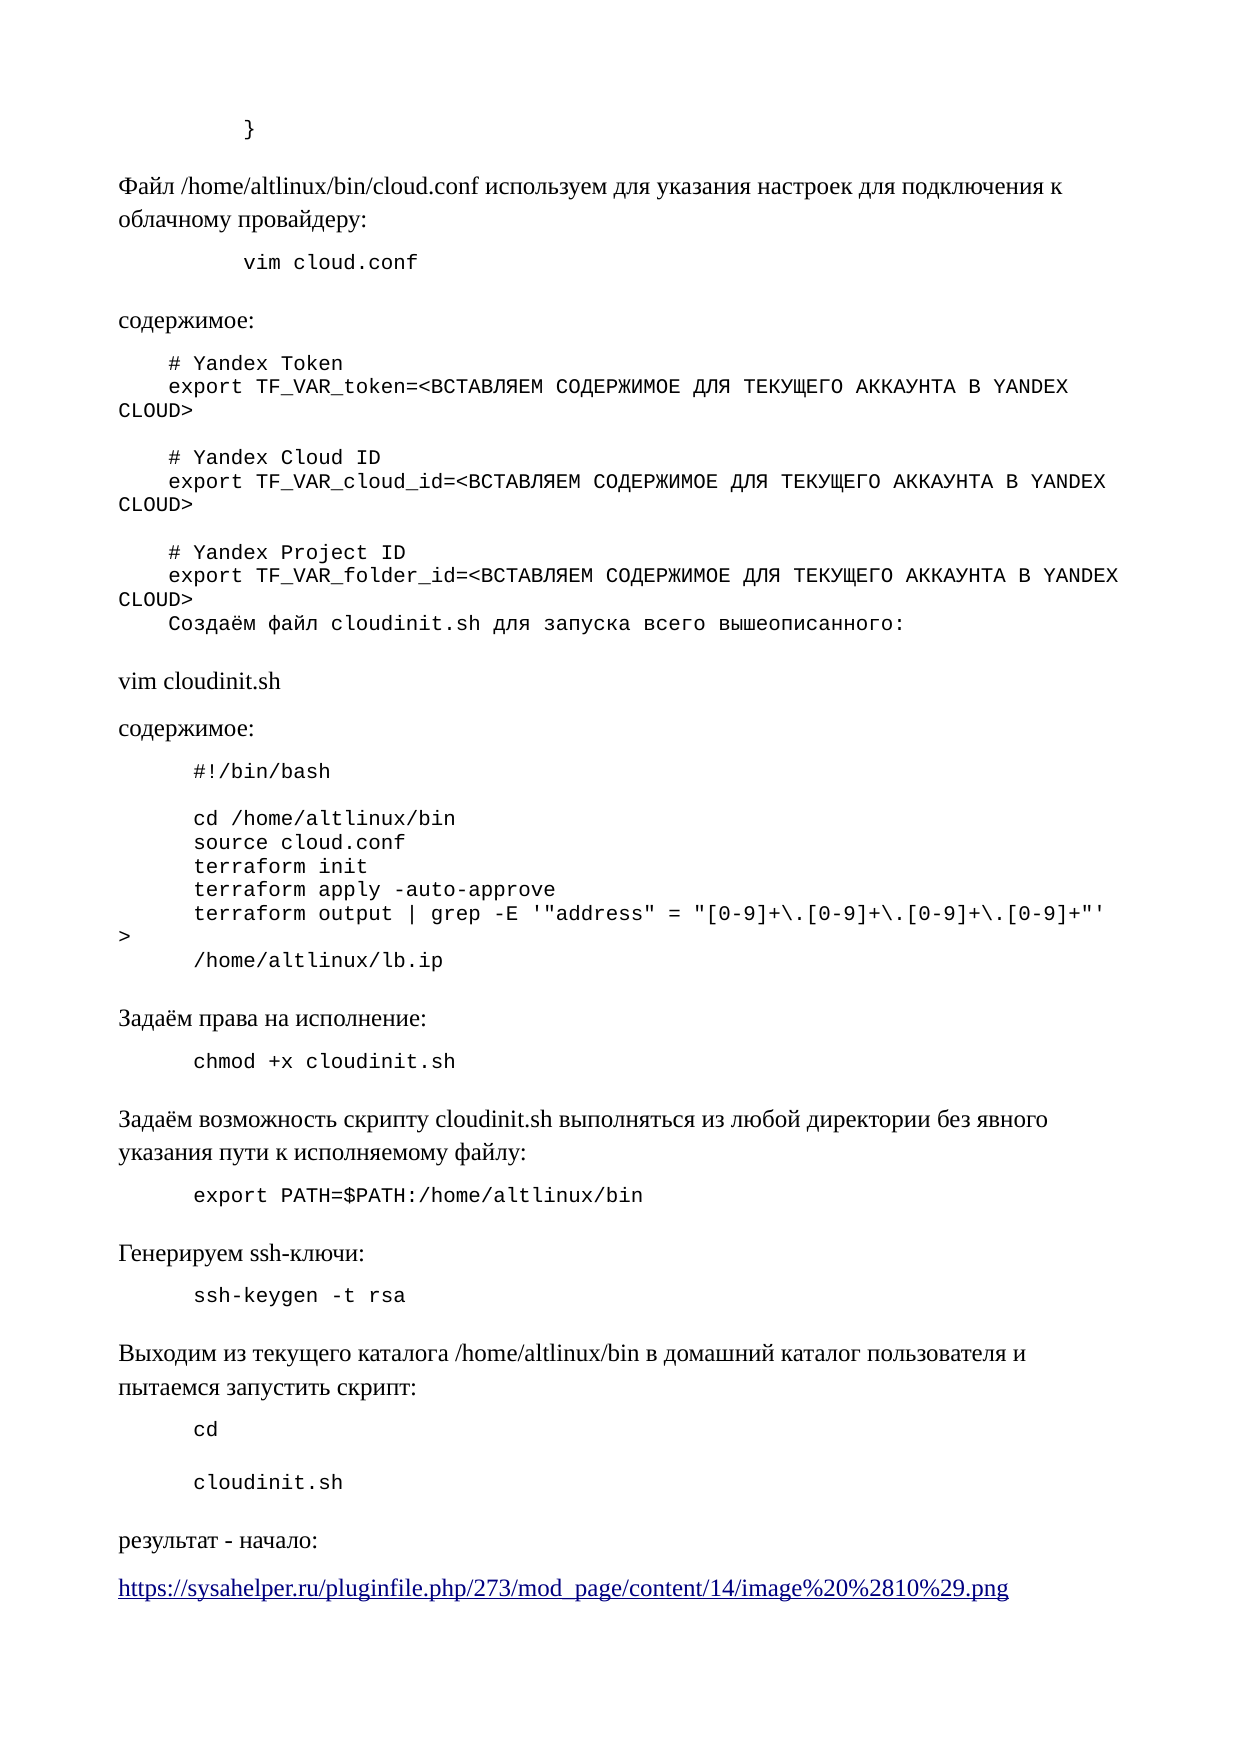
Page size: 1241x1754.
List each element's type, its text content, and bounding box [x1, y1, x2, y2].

text #!/bin/bash [118, 761, 1122, 785]
text terraform apply -auto-approve [118, 879, 1122, 903]
text содержимое: [118, 713, 1122, 742]
text Выходим из текущего каталога /home/altlinux/bin в домашний каталог пользователя и пытаемся запустить скрипт: [118, 1338, 1122, 1400]
text Файл /home/altlinux/bin/cloud.conf используем для указания настроек для подключения к облачному провайдеру: [118, 171, 1122, 233]
text vim cloudinit.sh [118, 666, 1122, 694]
text https://sysahelper.ru/pluginfile.php/273/mod_page/content/14/image%20%2810%29.png [118, 1573, 1122, 1602]
text } [118, 118, 1122, 142]
text export TF_VAR_cloud_id=<ВСТАВЛЯЕМ СОДЕРЖИМОЕ ДЛЯ ТЕКУЩЕГО АККАУНТА В YANDEX CLOUD> [118, 471, 1122, 518]
text Генерируем ssh-ключи: [118, 1238, 1122, 1267]
text export PATH=$PATH:/home/altlinux/bin [118, 1185, 1122, 1208]
text # Yandex Token [118, 353, 1122, 376]
text cd /home/altlinux/bin [118, 808, 1122, 832]
text Задаём возможность скрипту cloudinit.sh выполняться из любой директории без явного указания пути к исполняемому файлу: [118, 1104, 1122, 1166]
text export TF_VAR_folder_id=<ВСТАВЛЯЕМ СОДЕРЖИМОЕ ДЛЯ ТЕКУЩЕГО АККАУНТА В YANDEX CLOUD> [118, 565, 1122, 613]
text /home/altlinux/lb.ip [118, 950, 1122, 974]
text # Yandex Cloud ID [118, 447, 1122, 471]
text source cloud.conf [118, 832, 1122, 856]
text terraform init [118, 856, 1122, 879]
text результат - начало: [118, 1525, 1122, 1554]
text содержимое: [118, 305, 1122, 334]
text cd [118, 1419, 1122, 1443]
text export TF_VAR_token=<ВСТАВЛЯЕМ СОДЕРЖИМОЕ ДЛЯ ТЕКУЩЕГО АККАУНТА В YANDEX CLOUD> [118, 376, 1122, 423]
text vim cloud.conf [118, 252, 1122, 276]
text # Yandex Project ID [118, 542, 1122, 565]
text chmod +x cloudinit.sh [118, 1051, 1122, 1074]
text cloudinit.sh [118, 1472, 1122, 1496]
text Задаём права на исполнение: [118, 1003, 1122, 1032]
text Создаём файл cloudinit.sh для запуска всего вышеописанного: [118, 613, 1122, 636]
text terraform output | grep -E '"address" = "[0-9]+\.[0-9]+\.[0-9]+\.[0-9]+"' > [118, 903, 1122, 950]
text ssh-keygen -t rsa [118, 1285, 1122, 1309]
